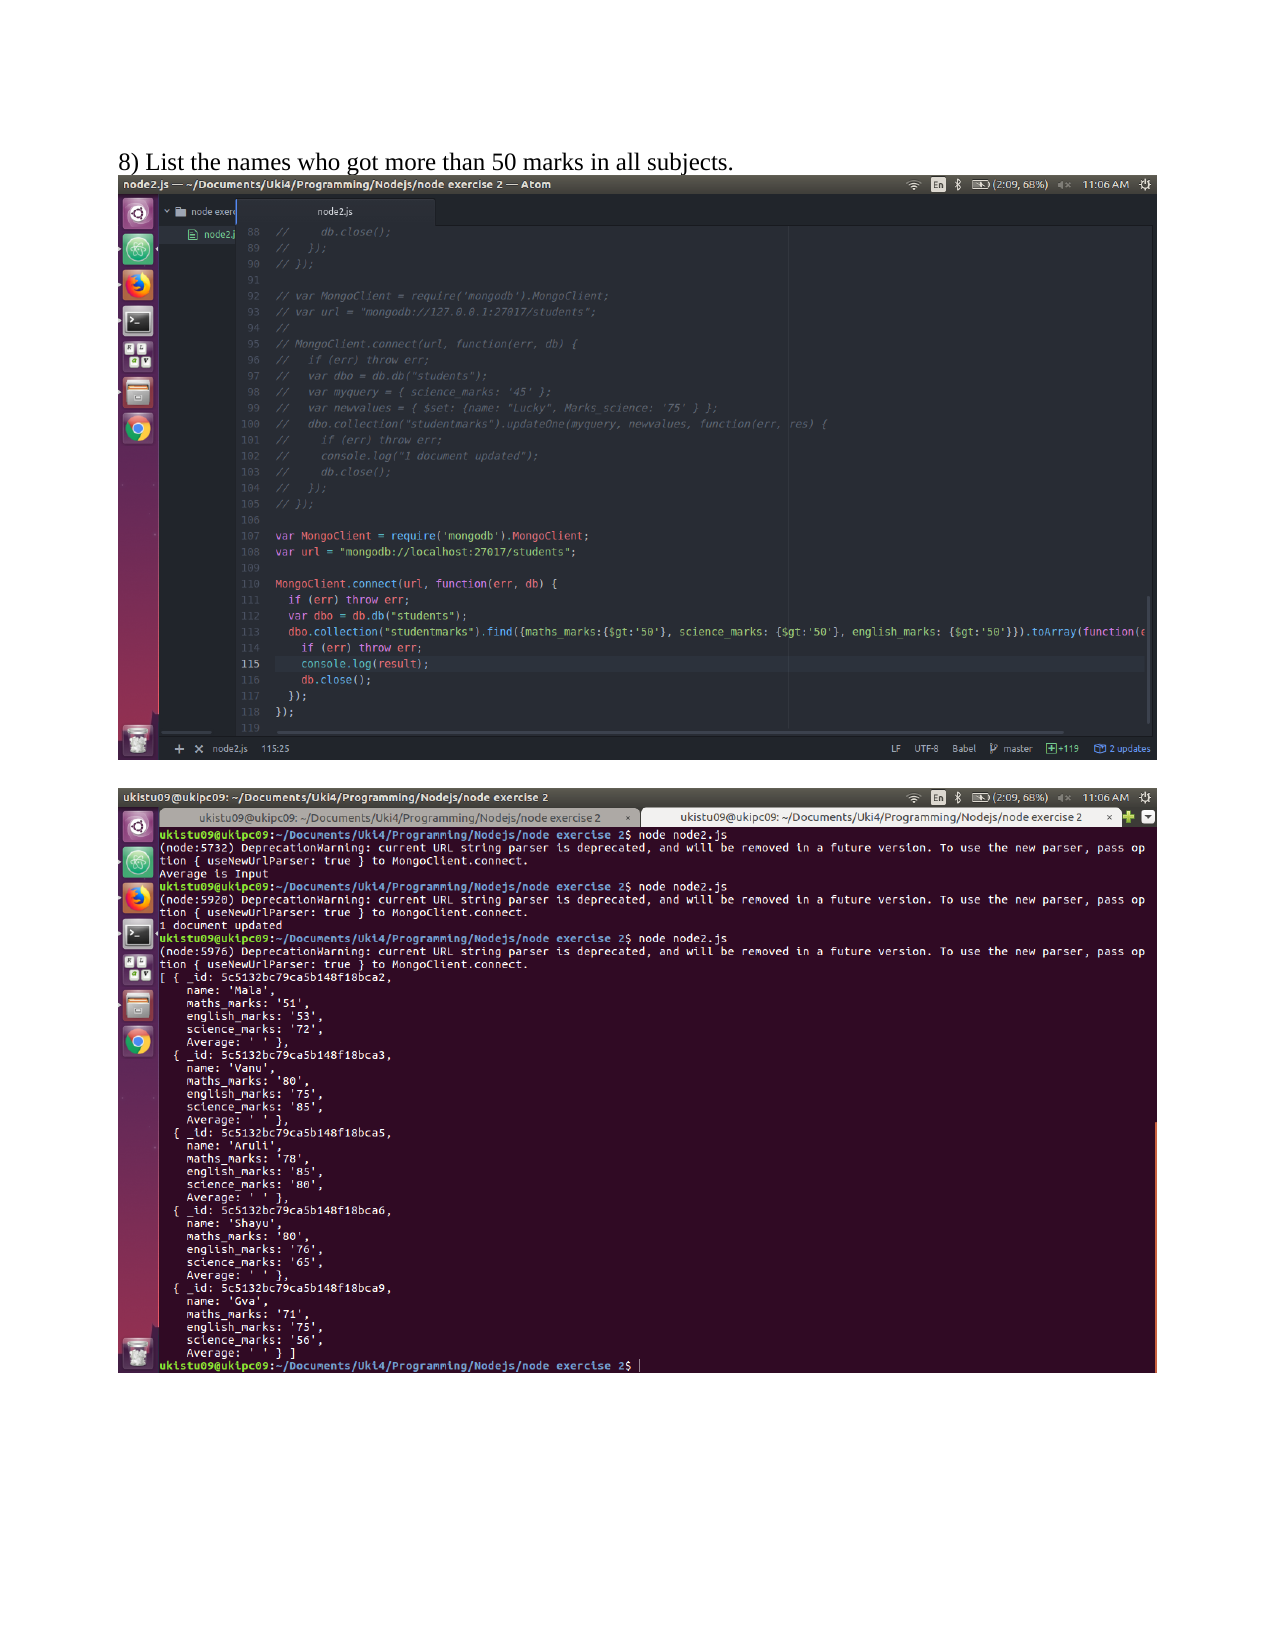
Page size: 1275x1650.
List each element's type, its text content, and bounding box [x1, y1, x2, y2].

picture [118, 788, 1157, 1373]
picture [118, 175, 1157, 760]
text 8) List the names who got more than 50 marks in all subjects. [118, 147, 1157, 175]
